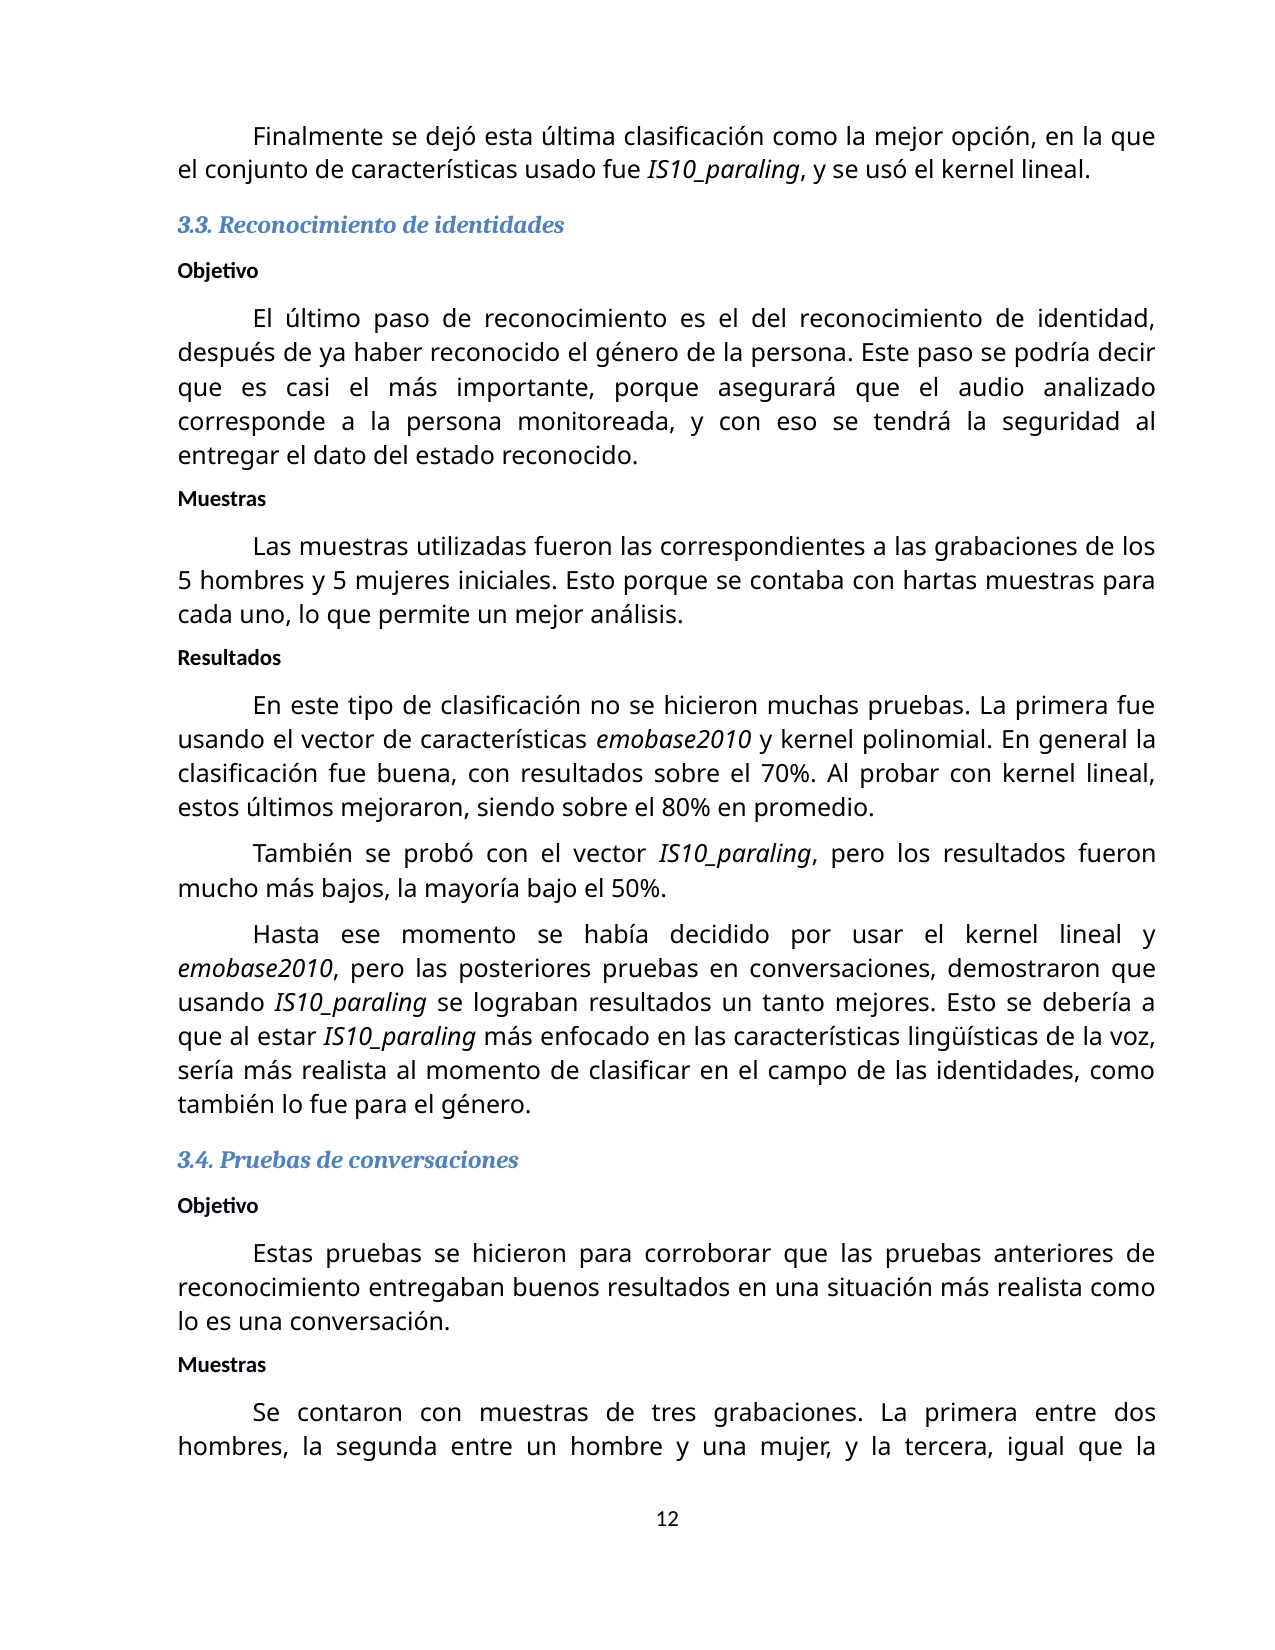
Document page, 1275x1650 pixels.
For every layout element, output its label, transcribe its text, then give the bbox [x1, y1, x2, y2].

subtitle Muestras [177, 1350, 1157, 1378]
subtitle 3.3. Reconocimiento de identidades [177, 211, 1157, 240]
text Estas pruebas se hicieron para corroborar que las pruebas anteriores de reconocimiento entregaban buenos resultados en una situación más realista como lo es una conversación. [177, 1236, 1157, 1338]
text También se probó con el vector IS10_paraling, pero los resultados fueron mucho más bajos, la mayoría bajo el 50%. [177, 836, 1157, 904]
subtitle Muestras [177, 484, 1157, 512]
text En este tipo de clasificación no se hicieron muchas pruebas. La primera fue usando el vector de características emobase2010 y kernel polinomial. En general la clasificación fue buena, con resultados sobre el 70%. Al probar con kernel lineal, estos últimos mejoraron, siendo sobre el 80% en promedio. [177, 687, 1157, 824]
subtitle Resultados [177, 643, 1157, 671]
text Se contaron con muestras de tres grabaciones. La primera entre dos hombres, la segunda entre un hombre y una mujer, y la tercera, igual que la [177, 1395, 1157, 1463]
text Finalmente se dejó esta última clasificación como la mejor opción, en la que el conjunto de características usado fue IS10_paraling, y se usó el kernel lineal. [177, 118, 1157, 186]
text El último paso de reconocimiento es el del reconocimiento de identidad, después de ya haber reconocido el género de la persona. Este paso se podría decir que es casi el más importante, porque asegurará que el audio analizado corresponde a la persona monitoreada, y con eso se tendrá la seguridad al entregar el dato del estado reconocido. [177, 301, 1157, 471]
text Hasta ese momento se había decidido por usar el kernel lineal y emobase2010, pero las posteriores pruebas en conversaciones, demostraron que usando IS10_paraling se lograban resultados un tanto mejores. Esto se debería a que al estar IS10_paraling más enfocado en las características lingüísticas de la voz, sería más realista al momento de clasificar en el campo de las identidades, como también lo fue para el género. [177, 917, 1157, 1121]
subtitle Objetivo [177, 1191, 1157, 1219]
subtitle 3.4. Pruebas de conversaciones [177, 1146, 1157, 1174]
subtitle Objetivo [177, 256, 1157, 284]
text Las muestras utilizadas fueron las correspondientes a las grabaciones de los 5 hombres y 5 mujeres iniciales. Esto porque se contaba con hartas muestras para cada uno, lo que permite un mejor análisis. [177, 528, 1157, 631]
